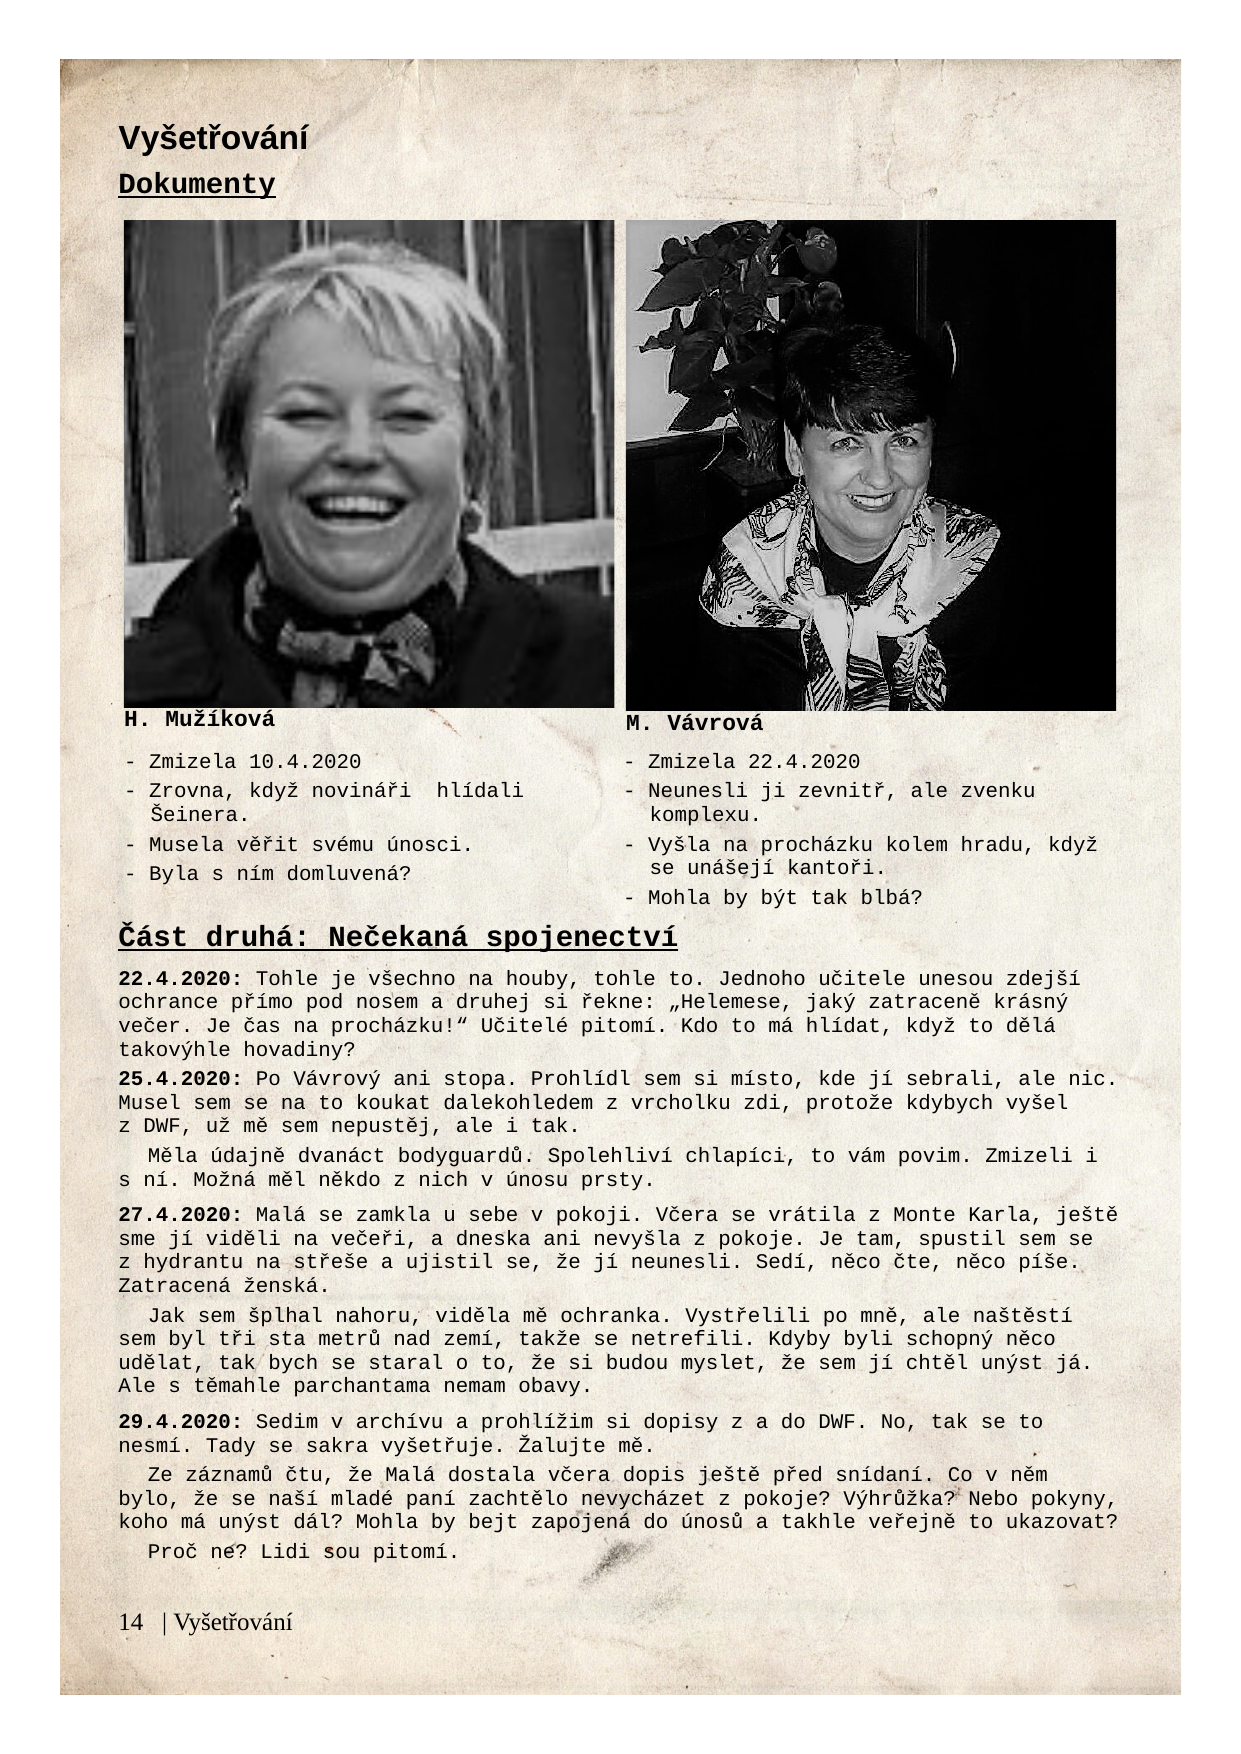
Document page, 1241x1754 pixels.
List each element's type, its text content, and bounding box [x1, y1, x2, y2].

text Ze záznamů čtu, že Malá dostala včera dopis ještě před snídaní. Co v něm bylo, že se naší mladé paní zachtělo nevycházet z pokoje? Výhrůžka? Nebo pokyny, koho má unýst dál? Mohla by bejt zapojená do únosů a takhle veřejně to ukazovat? [118, 1464, 1122, 1535]
picture [123, 220, 615, 708]
subtitle Část druhá: Nečekaná spojenectví [118, 922, 1122, 955]
text 25.4.2020: Po Vávrový ani stopa. Prohlídl sem si místo, kde jí sebrali, ale nic. Musel sem se na to koukat dalekohledem z vrcholku zdi, protože kdybych vyšel z DWF, už mě sem nepustěj, ale i tak. [118, 1068, 1122, 1139]
table_header M. Vávrová [620, 215, 1122, 745]
text 29.4.2020: Sedim v archívu a prohlížim si dopisy z a do DWF. No, tak se to nesmí. Tady se sakra vyšetřuje. Žalujte mě. [118, 1411, 1122, 1458]
subtitle Dokumenty [118, 169, 1122, 202]
text 27.4.2020: Malá se zamkla u sebe v pokoji. Včera se vrátila z Monte Karla, ještě sme jí viděli na večeři, a dneska ani nevyšla z pokoje. Je tam, spustil sem se z hydrantu na střeše a ujistil se, že jí neunesli. Sedí, něco čte, něco píše. Zatracená ženská. [118, 1204, 1122, 1299]
text 22.4.2020: Tohle je všechno na houby, tohle to. Jednoho učitele unesou zdejší ochrance přímo pod nosem a druhej si řekne: „Helemese, jaký zatraceně krásný večer. Je čas na procházku!“ Učitelé pitomí. Kdo to má hlídat, když to dělá takovýhle hovadiny? [118, 968, 1122, 1062]
text Měla údajně dvanáct bodyguardů. Spolehliví chlapíci, to vám povim. Zmizeli i s ní. Možná měl někdo z nich v únosu prsty. [118, 1145, 1122, 1192]
picture [625, 220, 1117, 711]
text Jak sem šplhal nahoru, viděla mě ochranka. Vystřelili po mně, ale naštěstí sem byl tři sta metrů nad zemí, takže se netrefili. Kdyby byli schopný něco udělat, tak bych se staral o to, že si budou myslet, že sem jí chtěl unýst já. Ale s těmahle parchantama nemam obavy. [118, 1304, 1122, 1399]
text Proč ne? Lidi sou pitomí. [118, 1541, 1122, 1565]
table_cell - Zmizela 10.4.2020 - Zrovna, když novináři hlídali Šeinera. - Musela věřit svému únosci. - Byla s ním domluvená? [118, 745, 620, 922]
table_cell - Zmizela 22.4.2020 - Neunesli ji zevnitř, ale zvenku komplexu. - Vyšla na procházku kolem hradu, když se unášejí kantoři. - Mohla by být tak blbá? [620, 745, 1122, 922]
subtitle Vyšetřování [118, 118, 1122, 157]
table_header H. Mužíková [118, 215, 620, 745]
